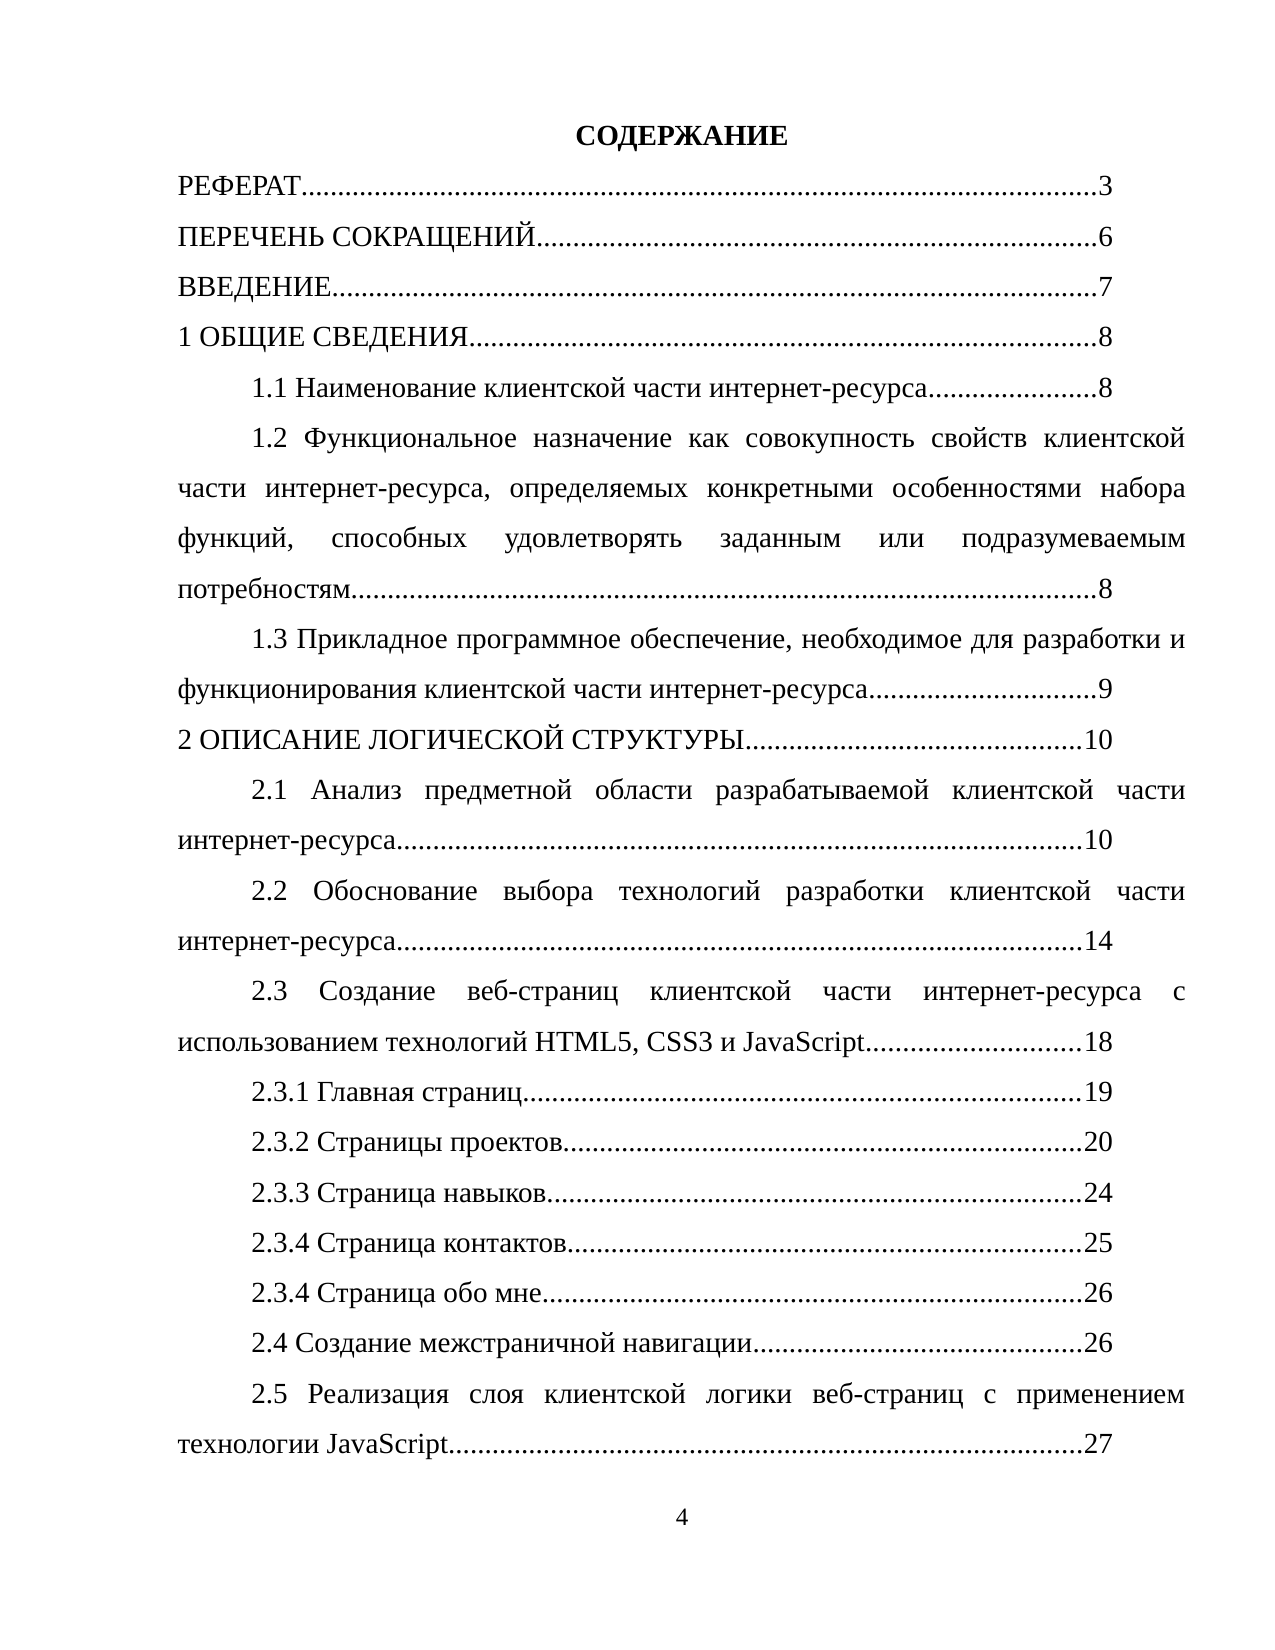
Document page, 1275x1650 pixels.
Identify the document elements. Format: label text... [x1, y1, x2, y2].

text 2.3.2 Страницы проектов 20 [177, 1124, 1186, 1158]
text ПЕРЕЧЕНЬ СОКРАЩЕНИЙ 6 [177, 219, 1186, 252]
text 1 ОБЩИЕ СВЕДЕНИЯ 8 [177, 319, 1186, 353]
text 1.2 Функциональное назначение как совокупность свойств клиентской части интернет-ресурса, определяемых конкретными особенностями набора функций, способных удовлетворять заданным или подразумеваемым потребностям 8 [177, 420, 1186, 604]
text 2.1 Анализ предметной области разрабатываемой клиентской части интернет-ресурса 10 [177, 772, 1186, 856]
text 2.3.4 Страница контактов 25 [177, 1225, 1186, 1258]
text 2.2 Обоснование выбора технологий разработки клиентской части интернет-ресурса 14 [177, 873, 1186, 957]
text 1.1 Наименование клиентской части интернет-ресурса 8 [177, 370, 1186, 403]
text 2.3.3 Страница навыков 24 [177, 1175, 1186, 1208]
text РЕФЕРАТ 3 [177, 168, 1186, 202]
text 2.3 Создание веб-страниц клиентской части интернет-ресурса с использованием технологий HTML5, CSS3 и JavaScript 18 [177, 973, 1186, 1057]
text 1.3 Прикладное программное обеспечение, необходимое для разработки и функционирования клиентской части интернет-ресурса 9 [177, 621, 1186, 705]
text 2.5 Реализация слоя клиентской логики веб-страниц с применением технологии JavaScript 27 [177, 1376, 1186, 1460]
text 2.3.1 Главная страниц 19 [177, 1074, 1186, 1108]
text СОДЕРЖАНИЕ [177, 118, 1186, 152]
text ВВЕДЕНИЕ 7 [177, 269, 1186, 303]
text 2.3.4 Страница обо мне 26 [177, 1275, 1186, 1309]
text 2 ОПИСАНИЕ ЛОГИЧЕСКОЙ СТРУКТУРЫ 10 [177, 722, 1186, 755]
text 2.4 Создание межстраничной навигации 26 [177, 1326, 1186, 1359]
